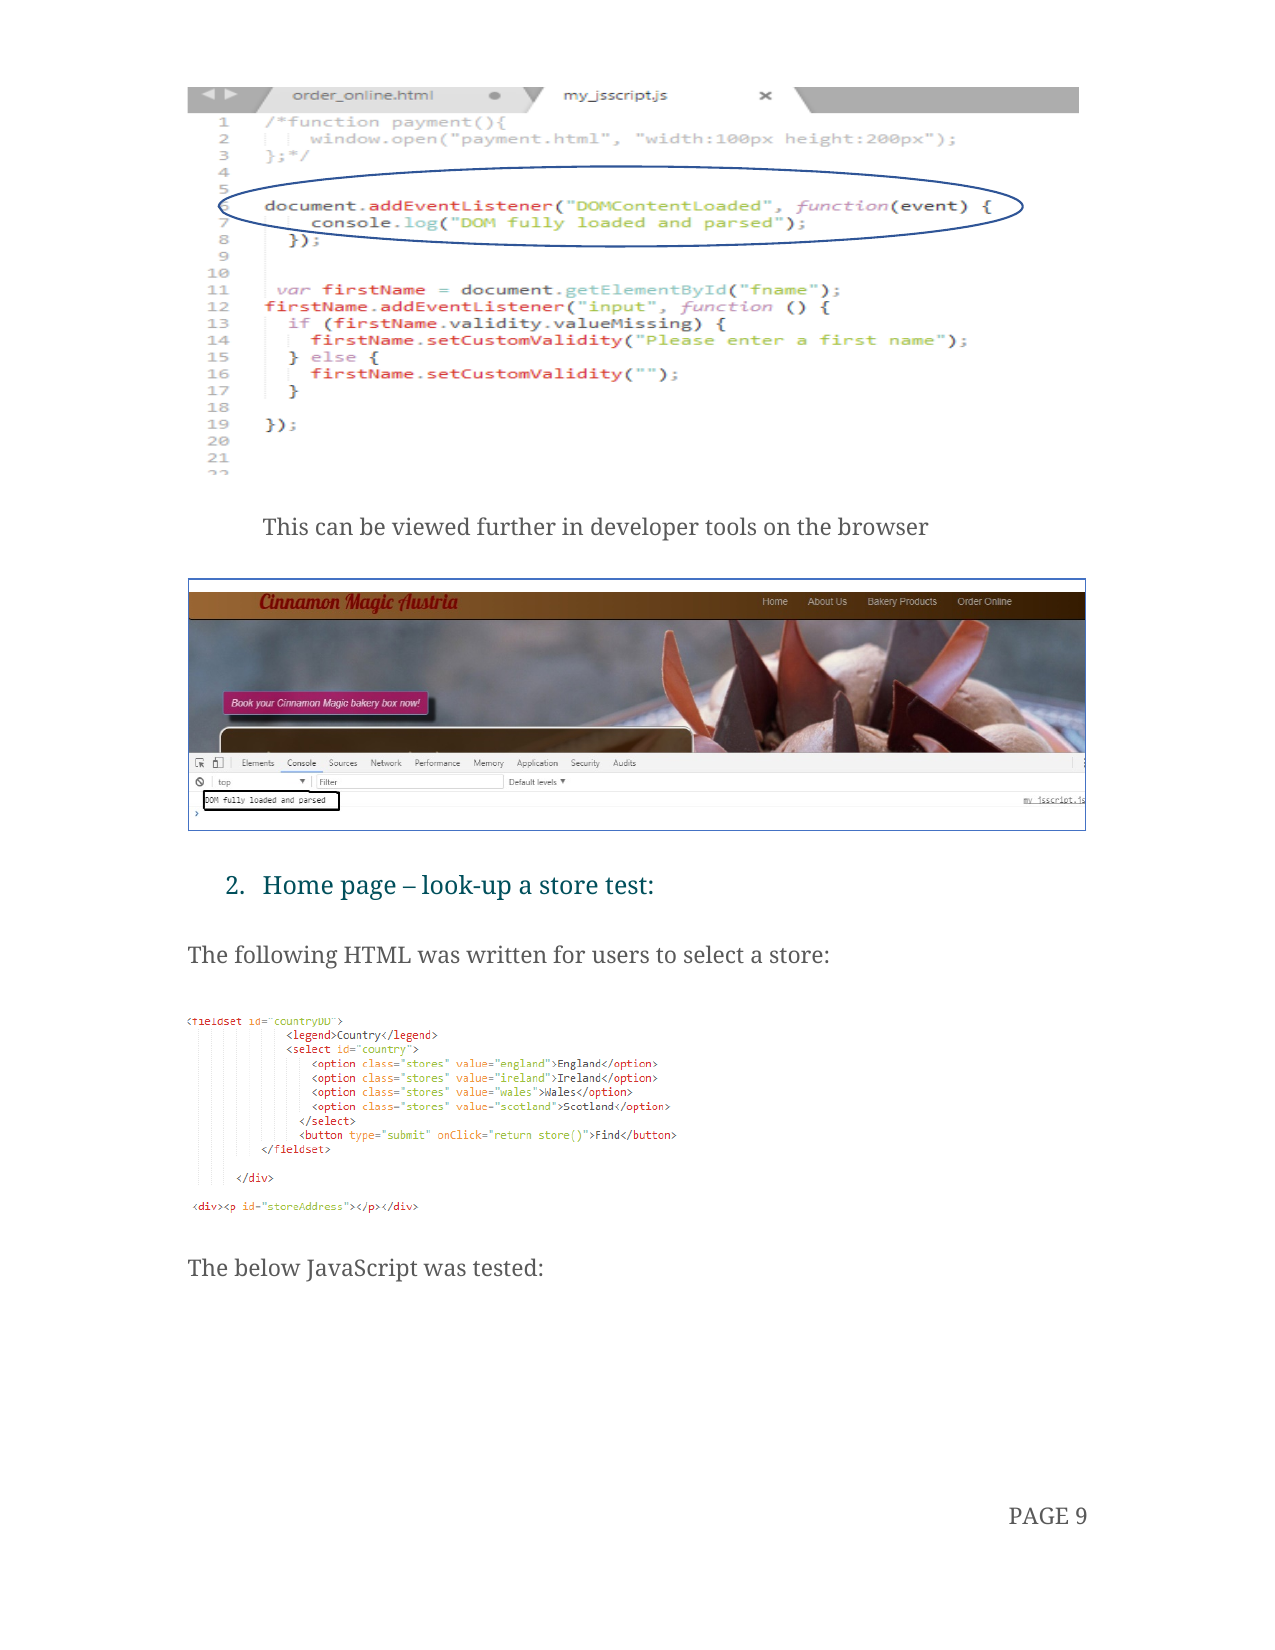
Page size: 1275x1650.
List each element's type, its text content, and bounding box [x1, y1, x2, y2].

list Home page – look-up a store test: [225, 868, 1087, 902]
text The below JavaScript was tested: [187, 1252, 1087, 1283]
text This can be viewed further in developer tools on the browser [187, 511, 1087, 542]
text The following HTML was written for users to select a store: [187, 939, 1087, 970]
